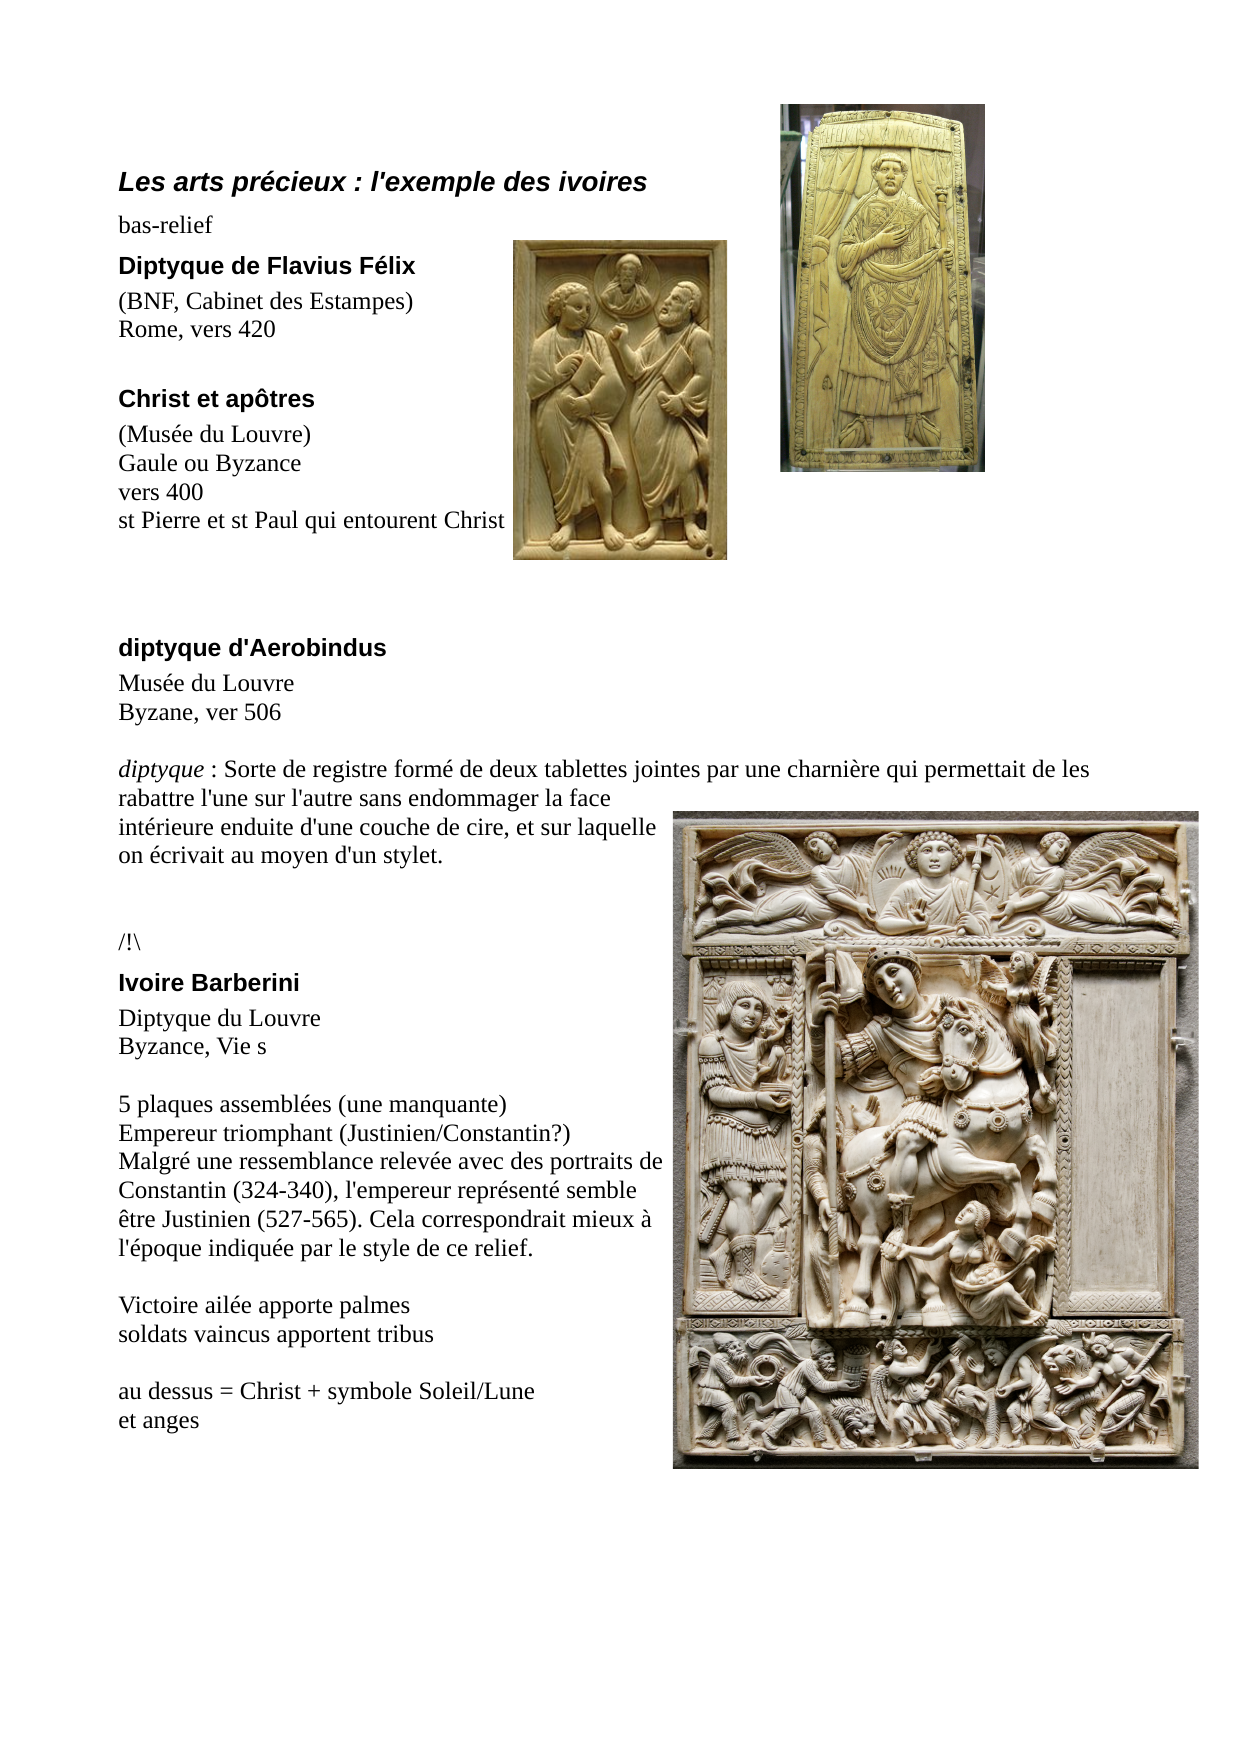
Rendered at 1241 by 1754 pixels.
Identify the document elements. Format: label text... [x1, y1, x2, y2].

subtitle Diptyque de Flavius Félix [118, 251, 513, 279]
subtitle [985, 384, 1122, 413]
text [728, 477, 1122, 506]
text Diptyque du Louvre [118, 1003, 672, 1031]
text Victoire ailée apporte palmes [118, 1290, 672, 1319]
text [728, 448, 1122, 477]
text [728, 314, 780, 343]
text vers 400 [118, 477, 513, 506]
text [985, 210, 1122, 238]
text diptyque : Sorte de registre formé de deux tablettes jointes par une charnière qui permettait de les rabattre l'une sur l'autre sans endommager la face intérieure enduite d'une couche de cire, et sur laquelle on écrivait au moyen d'un stylet. [118, 754, 1122, 869]
text Gaule ou Byzance [118, 448, 513, 477]
text Byzance, Vie s [118, 1031, 672, 1060]
picture [513, 240, 728, 560]
picture [780, 104, 985, 472]
text et anges [118, 1405, 672, 1434]
text [728, 419, 780, 448]
subtitle Ivoire Barberini [118, 968, 672, 996]
text [985, 419, 1122, 448]
text Rome, vers 420 [118, 314, 513, 343]
subtitle [985, 251, 1122, 279]
text Empereur triomphant (Justinien/Constantin?) [118, 1118, 672, 1146]
subtitle diptyque d'Aerobindus [118, 633, 1122, 662]
picture [672, 811, 1199, 1469]
subtitle [728, 251, 780, 279]
text (BNF, Cabinet des Estampes) [118, 286, 513, 314]
text (Musée du Louvre) [118, 419, 513, 448]
text [728, 506, 1122, 534]
subtitle [985, 165, 1122, 197]
text 5 plaques assemblées (une manquante) [118, 1089, 672, 1118]
text au dessus = Christ + symbole Soleil/Lune [118, 1376, 672, 1405]
text Musée du Louvre [118, 668, 1122, 697]
subtitle Les arts précieux : l'exemple des ivoires [118, 165, 780, 197]
subtitle [728, 384, 780, 413]
subtitle Christ et apôtres [118, 384, 513, 413]
text [728, 286, 780, 314]
text soldats vaincus apportent tribus [118, 1319, 672, 1348]
text Malgré une ressemblance relevée avec des portraits de Constantin (324-340), l'empereur représenté semble être Justinien (527-565). Cela correspondrait mieux à l'époque indiquée par le style de ce relief. [118, 1146, 672, 1261]
text st Pierre et st Paul qui entourent Christ [118, 506, 513, 534]
text /!\ [118, 927, 672, 955]
text [985, 314, 1122, 343]
text [985, 286, 1122, 314]
text bas-relief [118, 210, 780, 238]
text Byzane, ver 506 [118, 697, 1122, 725]
